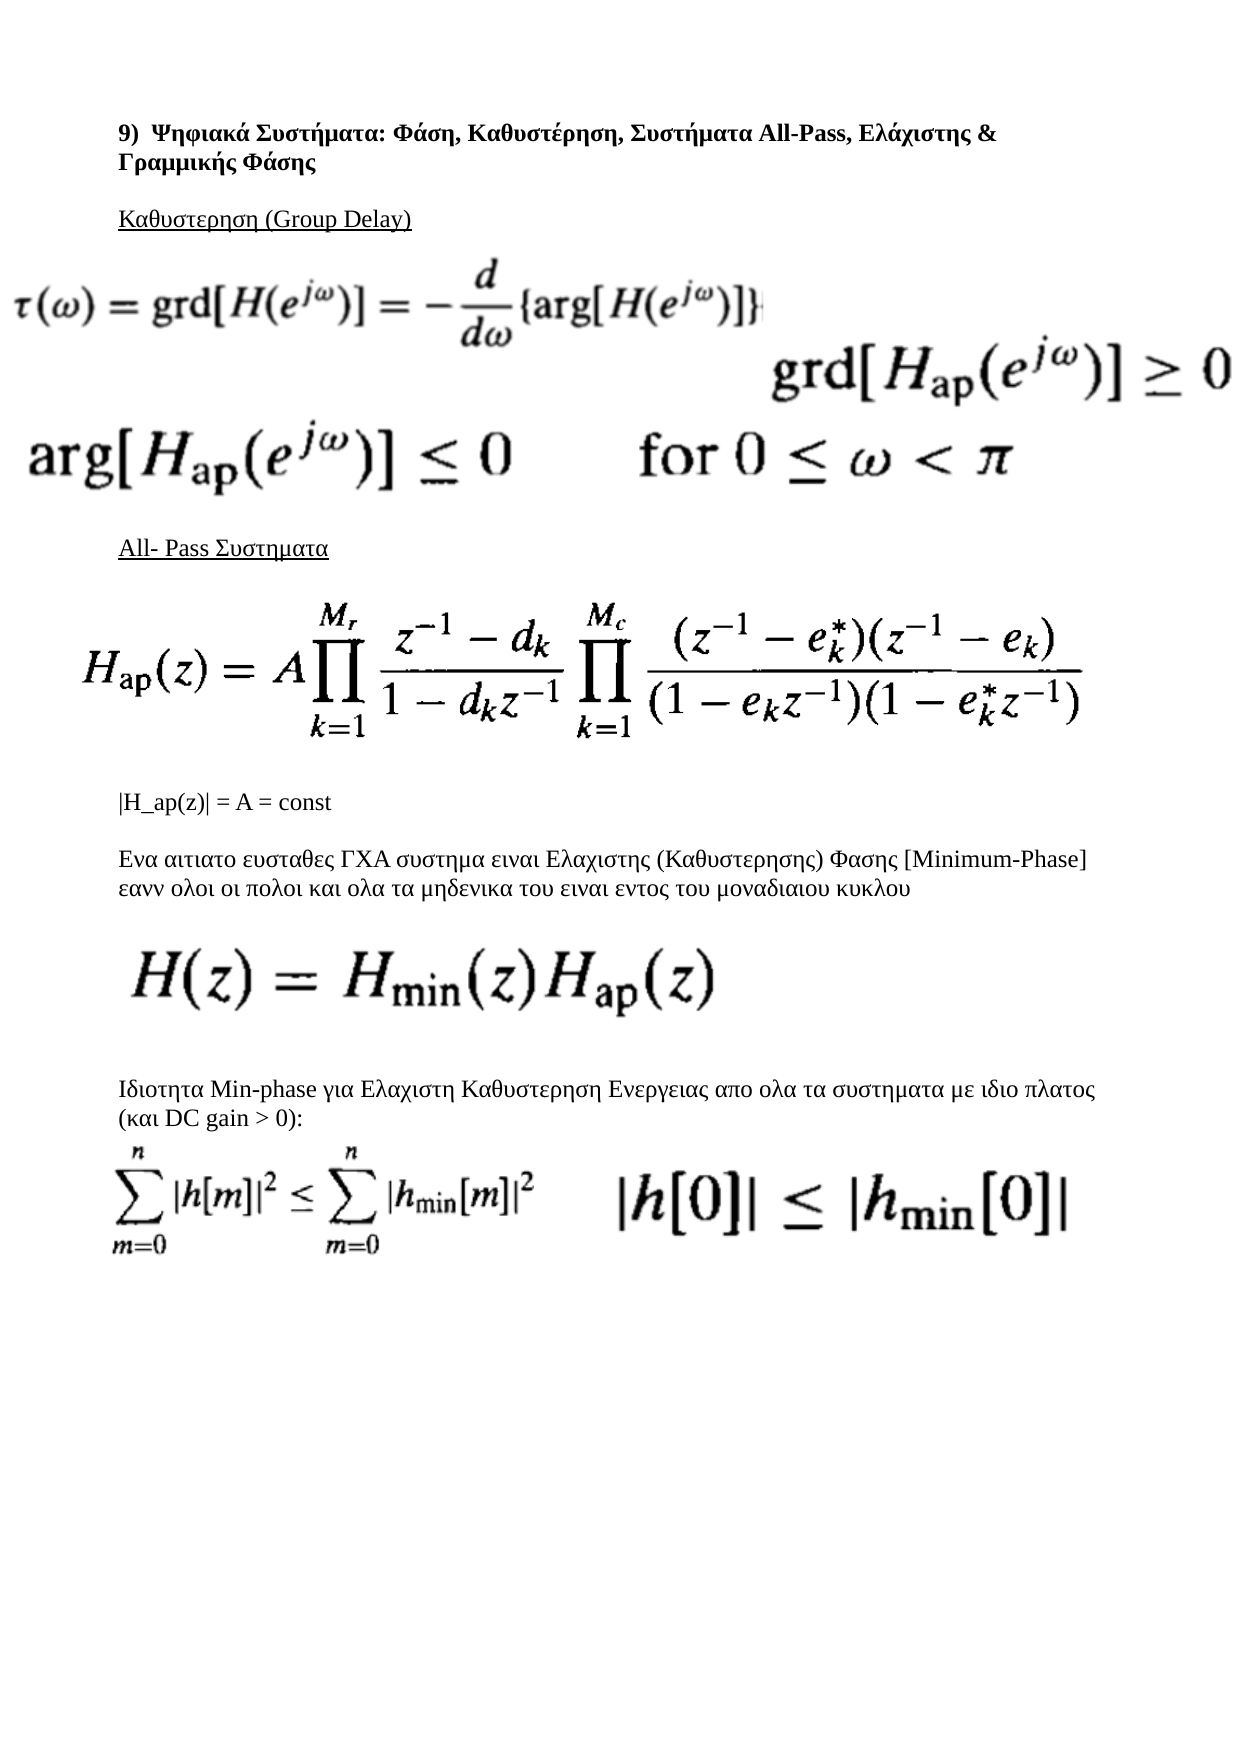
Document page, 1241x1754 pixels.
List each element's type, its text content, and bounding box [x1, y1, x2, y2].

text 9) Ψηφιακά Συστήματα: Φάση, Καθυστέρηση, Συστήματα All-Pass, Ελάχιστης & Γραμμικής Φάσης [118, 118, 1122, 176]
text |Η_ap(z)| = A = const [118, 787, 1122, 816]
picture [99, 1142, 534, 1260]
picture [0, 252, 764, 356]
text Ιδιοτητα Min-phase για Ελαχιστη Καθυστερηση Ενεργειας απο ολα τα συστηματα με ιδιο πλατος (και DC gain > 0): [118, 1074, 1122, 1132]
text Ενα αιτιατο ευσταθες ΓΧΑ συστημα ειναι Ελαχιστης (Καθυστερησης) Φασης [Minimum-Phase] εανν ολοι οι πολοι και ολα τα μηδενικα του ειναι εντος του μοναδιαιου κυκλου [118, 844, 1122, 902]
text All- Pass Συστηματα [118, 533, 1122, 562]
picture [18, 319, 1241, 505]
picture [126, 940, 724, 1022]
picture [81, 594, 1086, 759]
picture [610, 1158, 1090, 1255]
text Καθυστερηση (Group Delay) [118, 204, 1122, 233]
